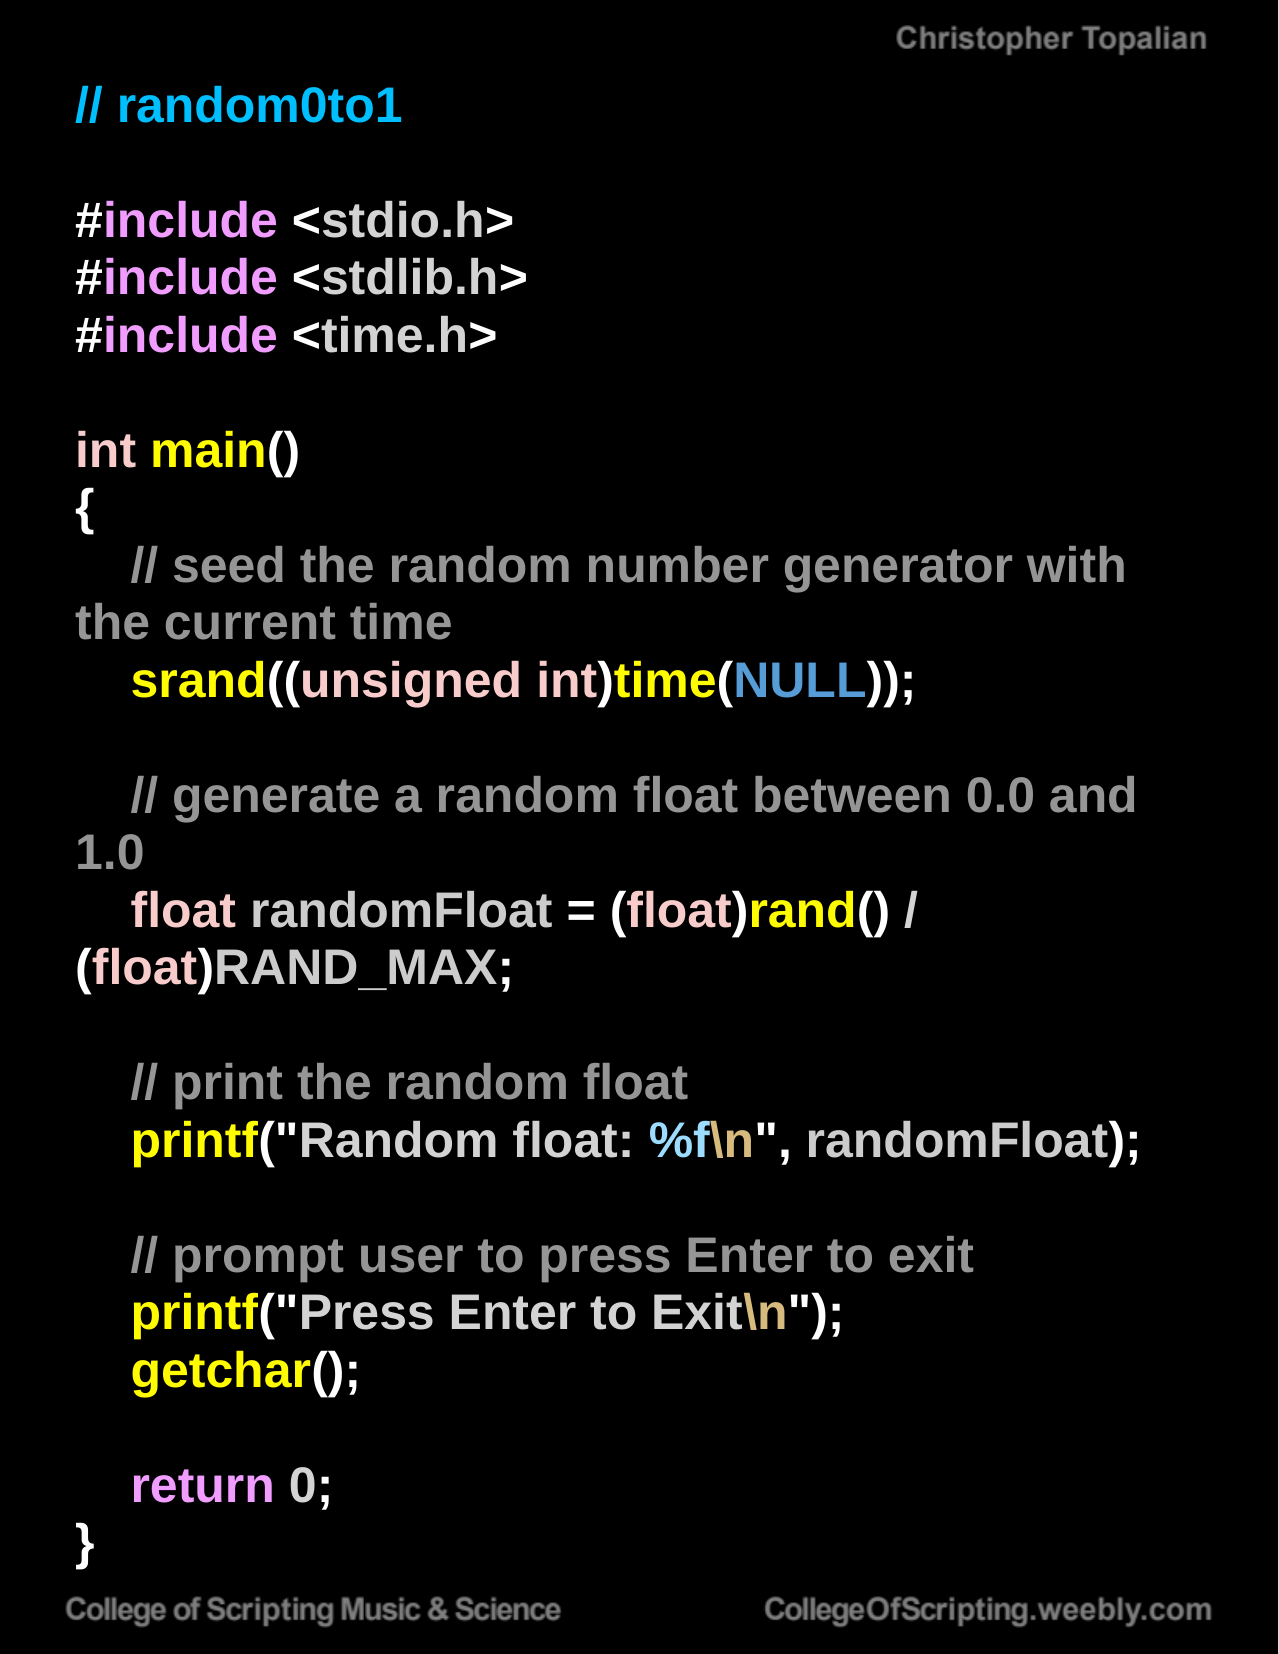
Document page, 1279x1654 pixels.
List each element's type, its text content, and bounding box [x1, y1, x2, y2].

text float randomFloat = (float)rand() / (float)RAND_MAX; [75, 880, 1203, 995]
text srand((unsigned int)time(NULL)); [75, 650, 1203, 707]
text { [75, 477, 1203, 535]
text getchar(); [75, 1340, 1203, 1397]
text // seed the random number generator with the current time [75, 535, 1203, 650]
text #include <stdio.h> [75, 190, 1203, 247]
text } [75, 1512, 1203, 1570]
text printf("Press Enter to Exit\n"); [75, 1282, 1203, 1340]
text // generate a random float between 0.0 and 1.0 [75, 765, 1203, 880]
text #include <stdlib.h> [75, 247, 1203, 305]
subtitle // random0to1 [75, 75, 1203, 132]
text int main() [75, 420, 1203, 477]
text #include <time.h> [75, 305, 1203, 362]
text return 0; [75, 1455, 1203, 1512]
text // prompt user to press Enter to exit [75, 1225, 1203, 1282]
text // print the random float [75, 1052, 1203, 1110]
text printf("Random float: %f\n", randomFloat); [75, 1110, 1203, 1167]
